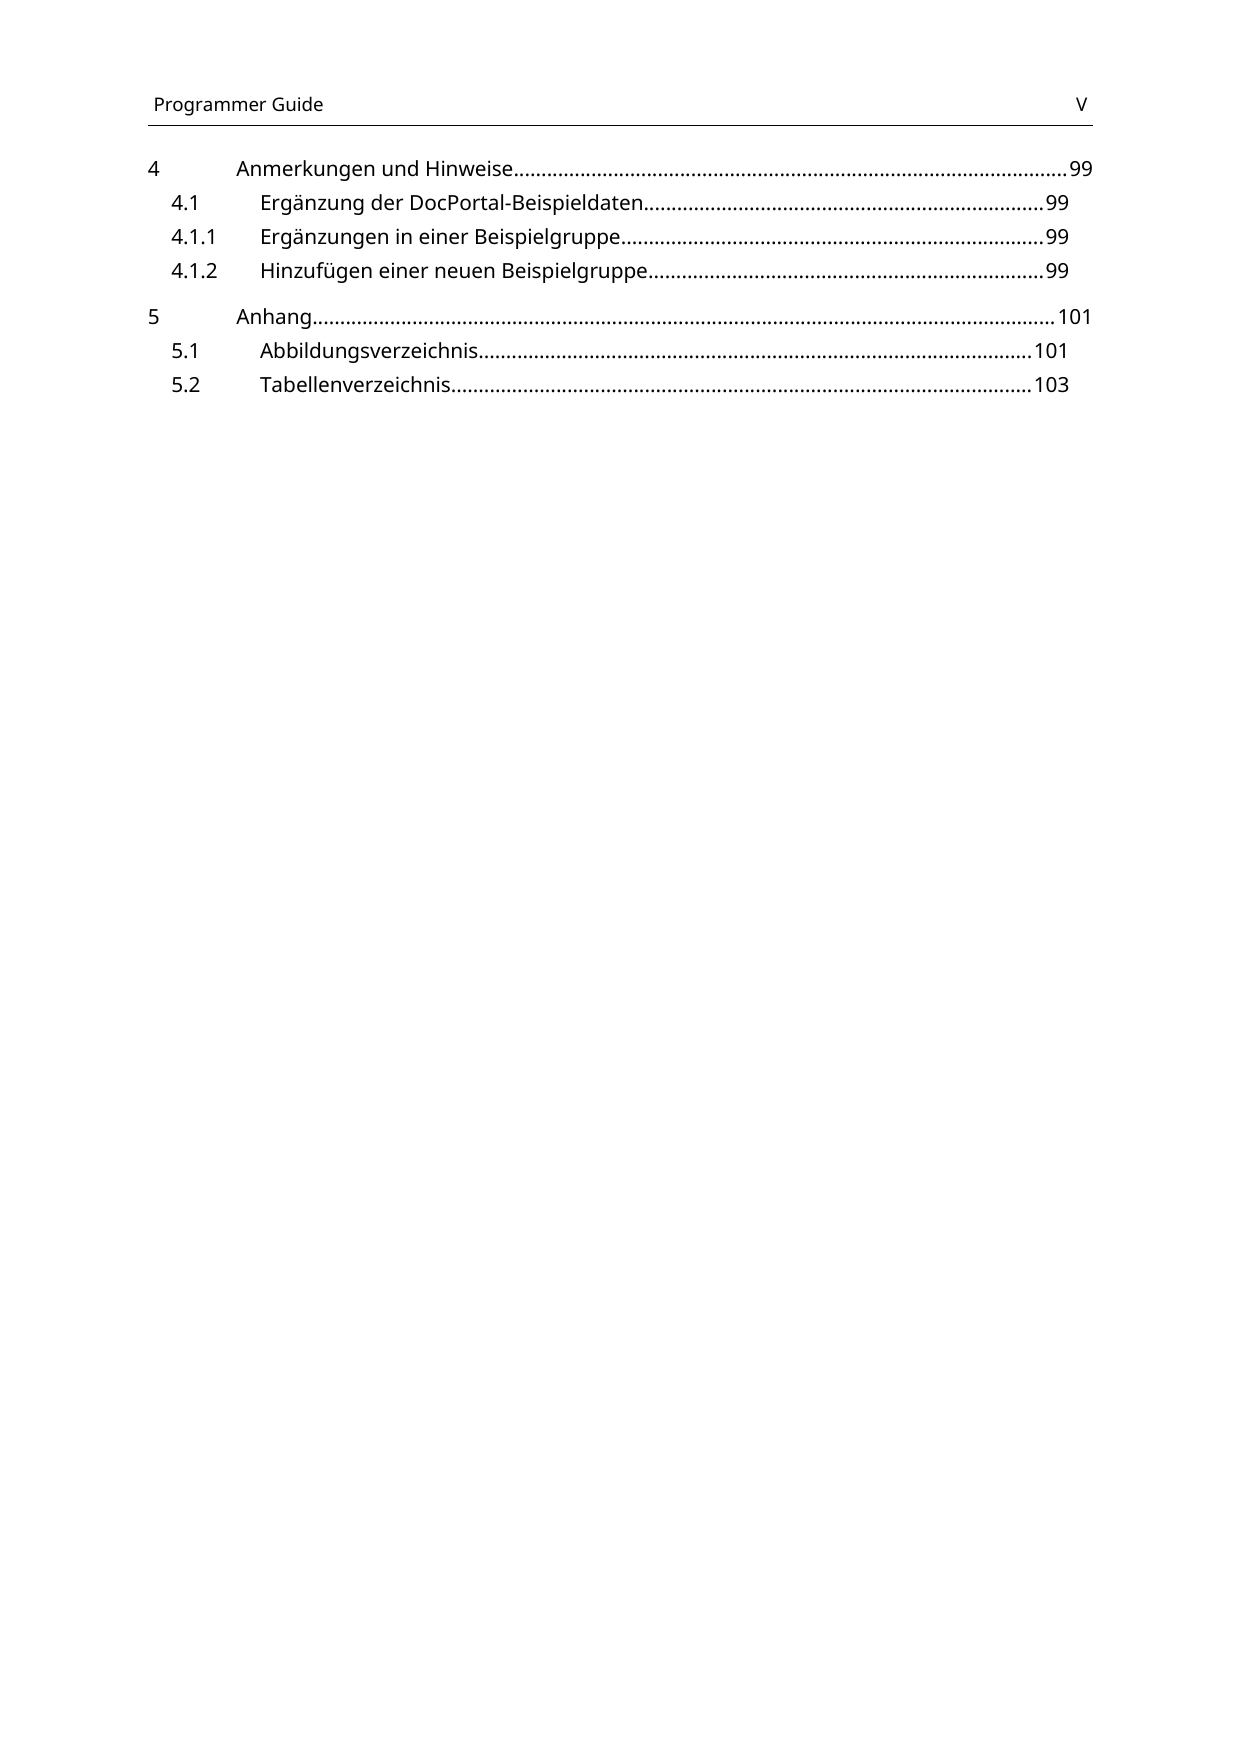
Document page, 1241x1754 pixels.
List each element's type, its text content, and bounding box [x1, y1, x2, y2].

text 4.1.1 Ergänzungen in einer Beispielgruppe 99 [171, 222, 1069, 250]
text 4.1.2 Hinzufügen einer neuen Beispielgruppe 99 [171, 256, 1069, 284]
text 5.1 Abbildungsverzeichnis 101 [171, 336, 1069, 364]
text 5.2 Tabellenverzeichnis 103 [171, 370, 1069, 398]
text 4.1 Ergänzung der DocPortal-Beispieldaten 99 [171, 188, 1069, 216]
text 5 Anhang 101 [148, 302, 1093, 330]
text 4 Anmerkungen und Hinweise 99 [148, 154, 1093, 182]
